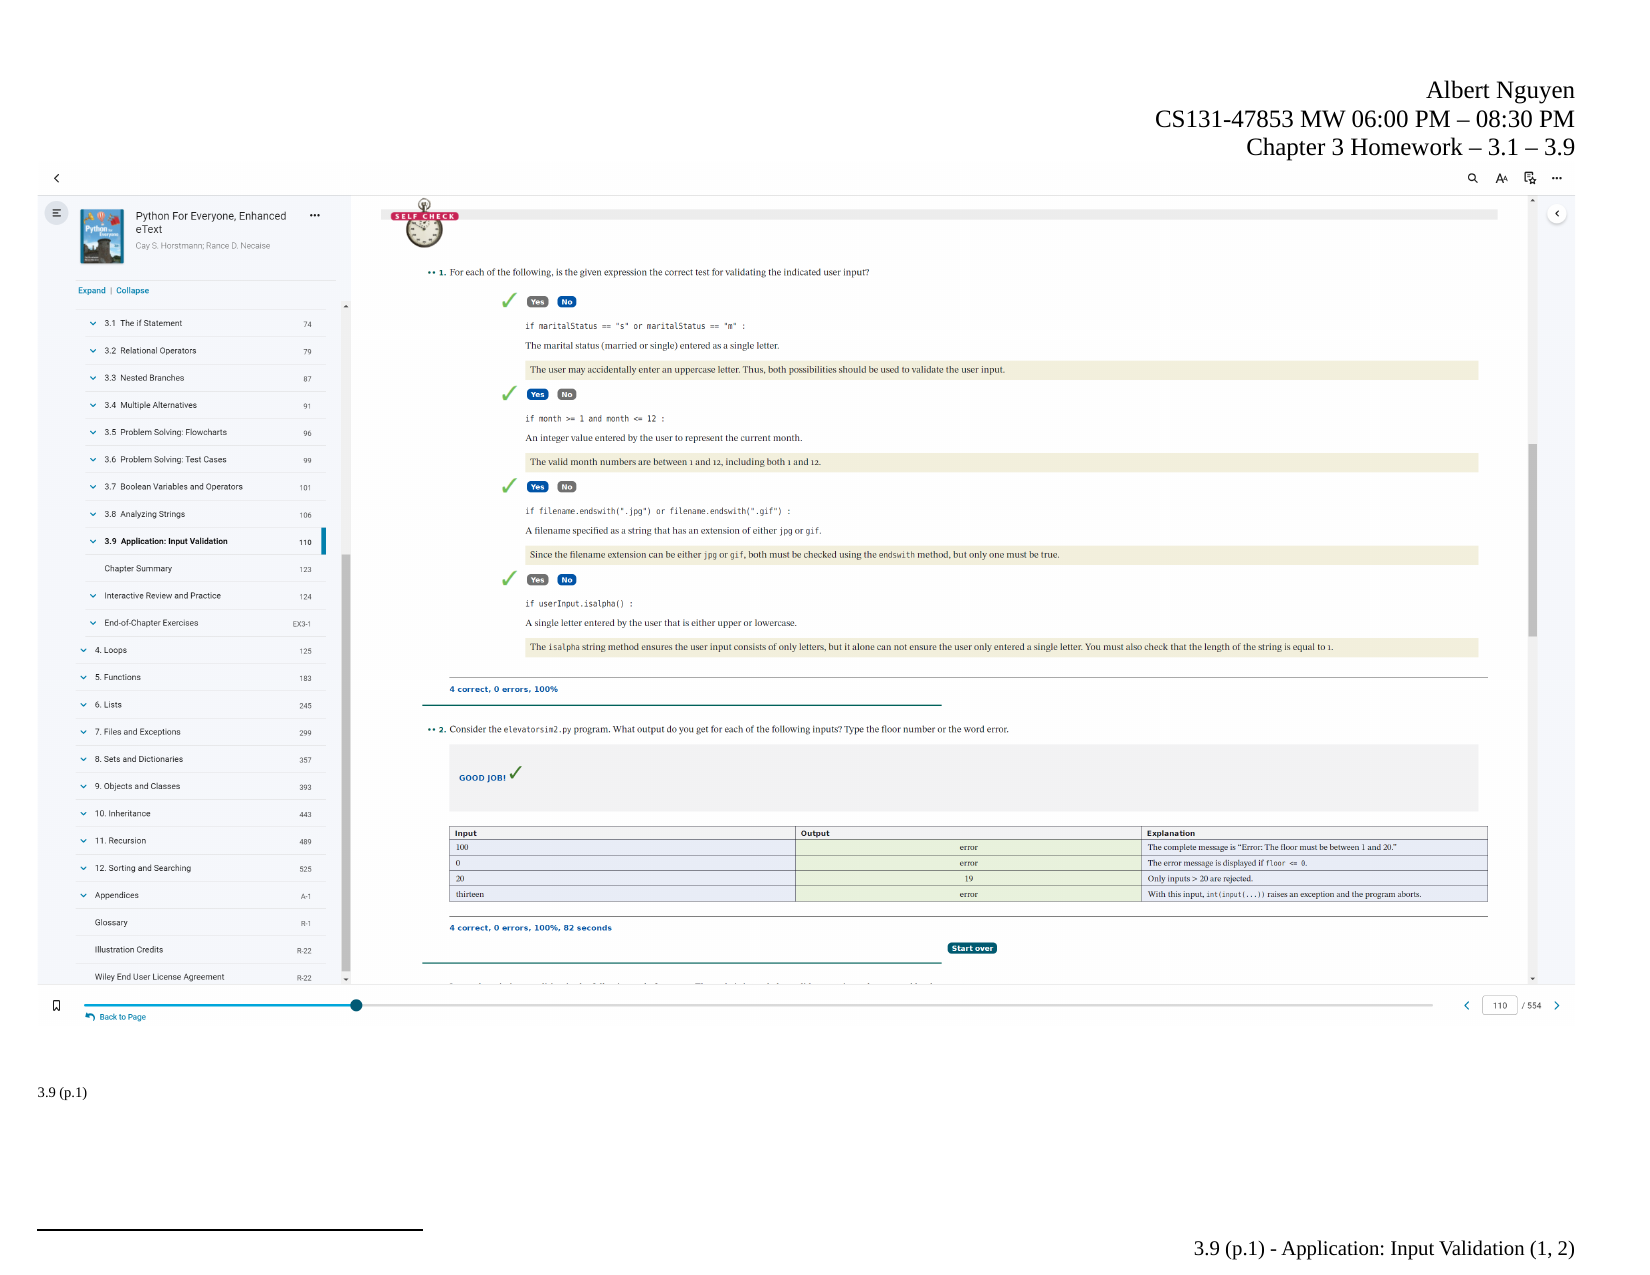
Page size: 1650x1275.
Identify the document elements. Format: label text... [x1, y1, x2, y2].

picture [37, 161, 1575, 1026]
text - Application: Input Validation (1, 2) [37, 1236, 1575, 1260]
